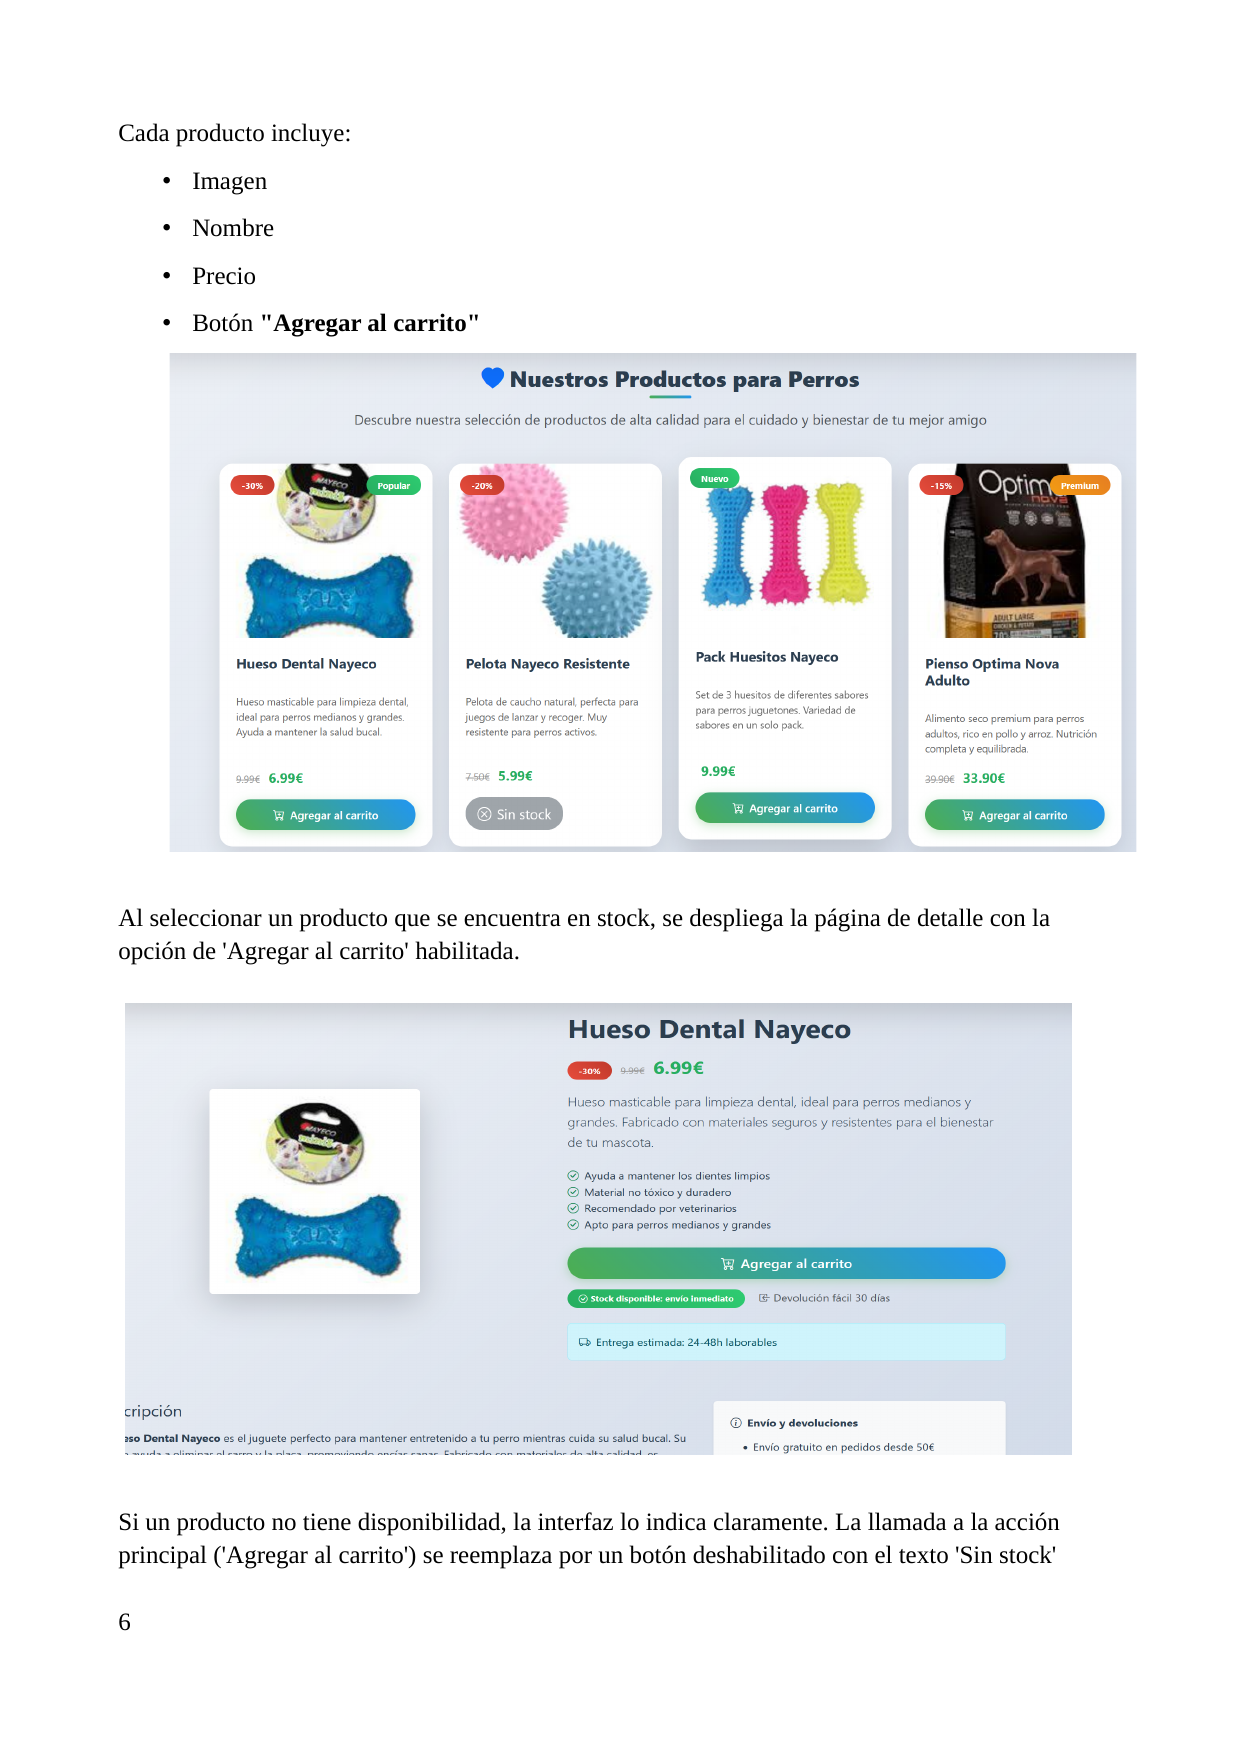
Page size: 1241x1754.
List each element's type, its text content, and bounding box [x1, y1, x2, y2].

text Si un producto no tiene disponibilidad, la interfaz lo indica claramente. La llamada a la acción principal ('Agregar al carrito') se reemplaza por un botón deshabilitado con el texto 'Sin stock' [118, 1507, 1122, 1568]
list Nombre [162, 213, 1122, 242]
text Cada producto incluye: [118, 118, 1122, 147]
list Precio [162, 261, 1122, 290]
text Al seleccionar un producto que se encuentra en stock, se despliega la página de detalle con la opción de 'Agregar al carrito' habilitada. [118, 903, 1122, 965]
picture [169, 353, 1137, 852]
list Botón "Agregar al carrito" [162, 308, 1122, 337]
list Imagen [162, 166, 1122, 194]
